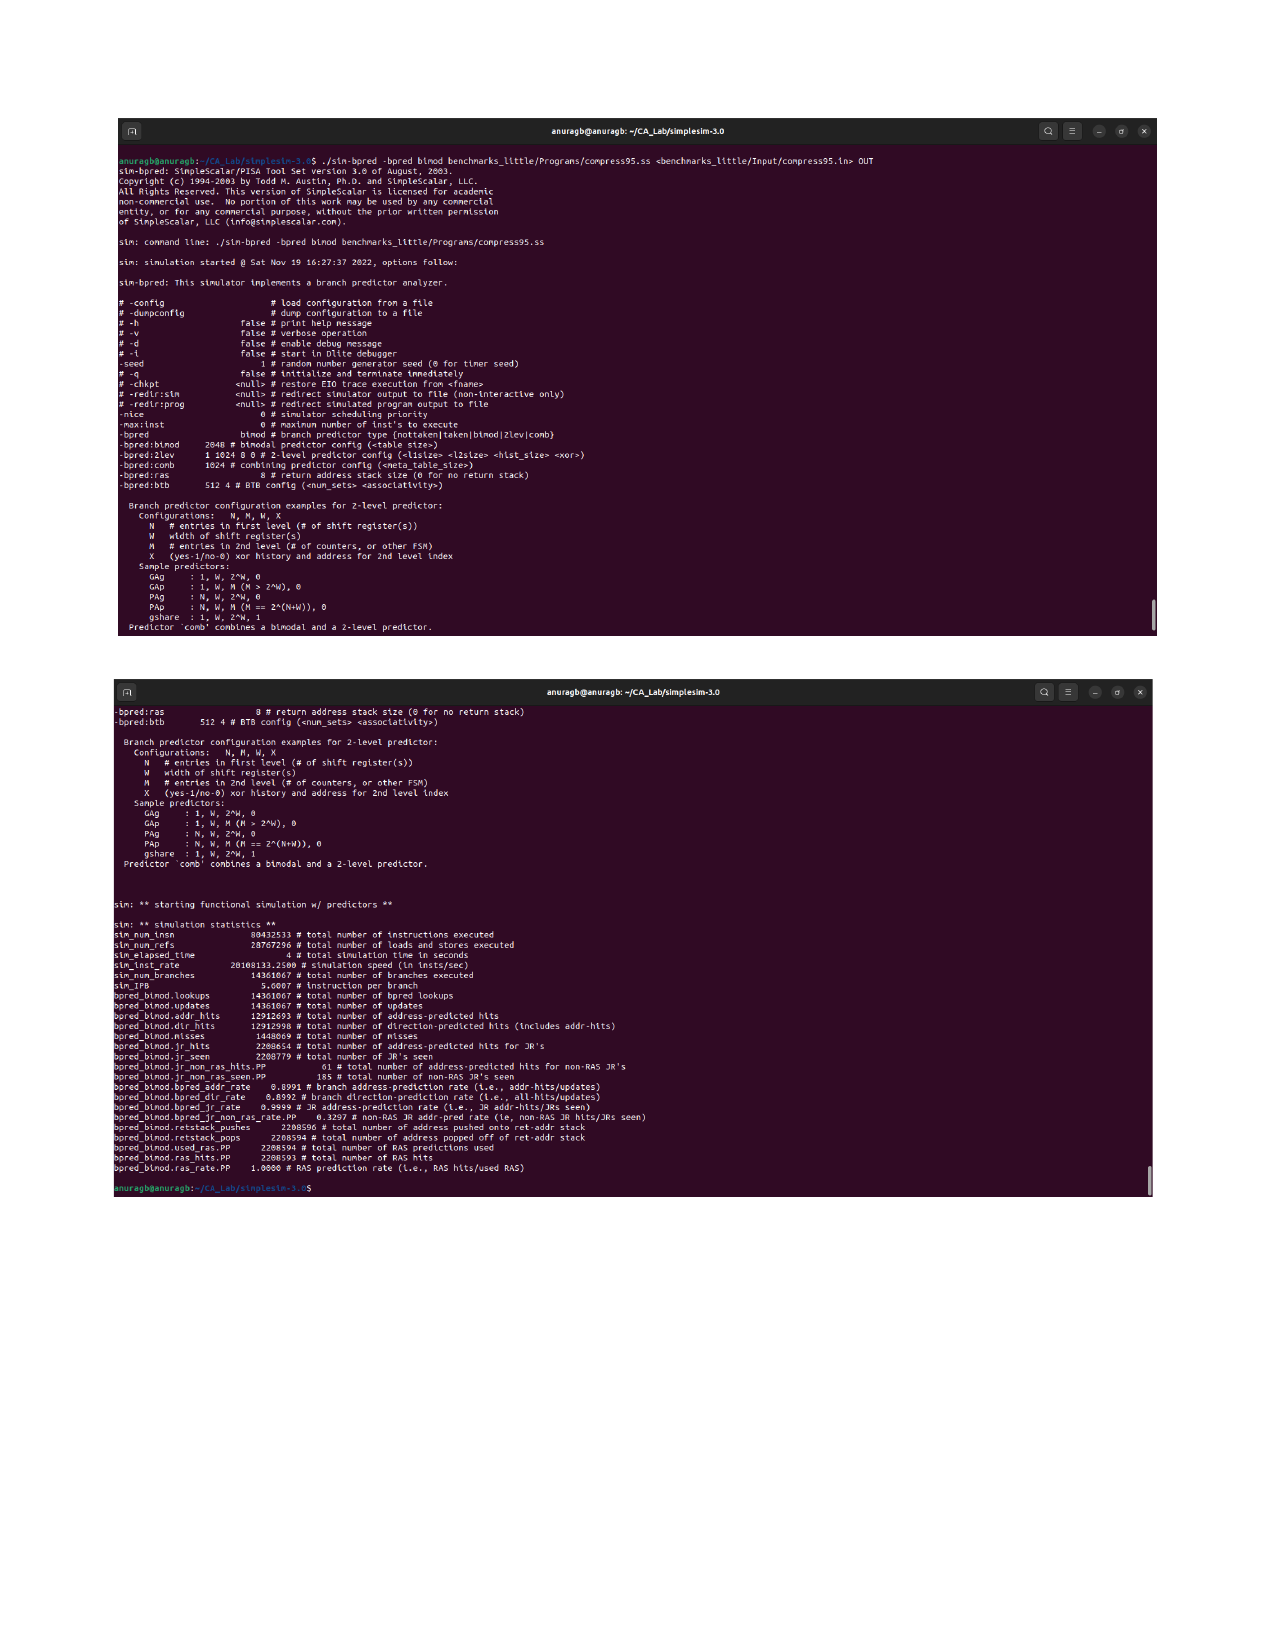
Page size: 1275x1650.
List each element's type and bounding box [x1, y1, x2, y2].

picture [118, 118, 1157, 636]
picture [113, 679, 1153, 1197]
